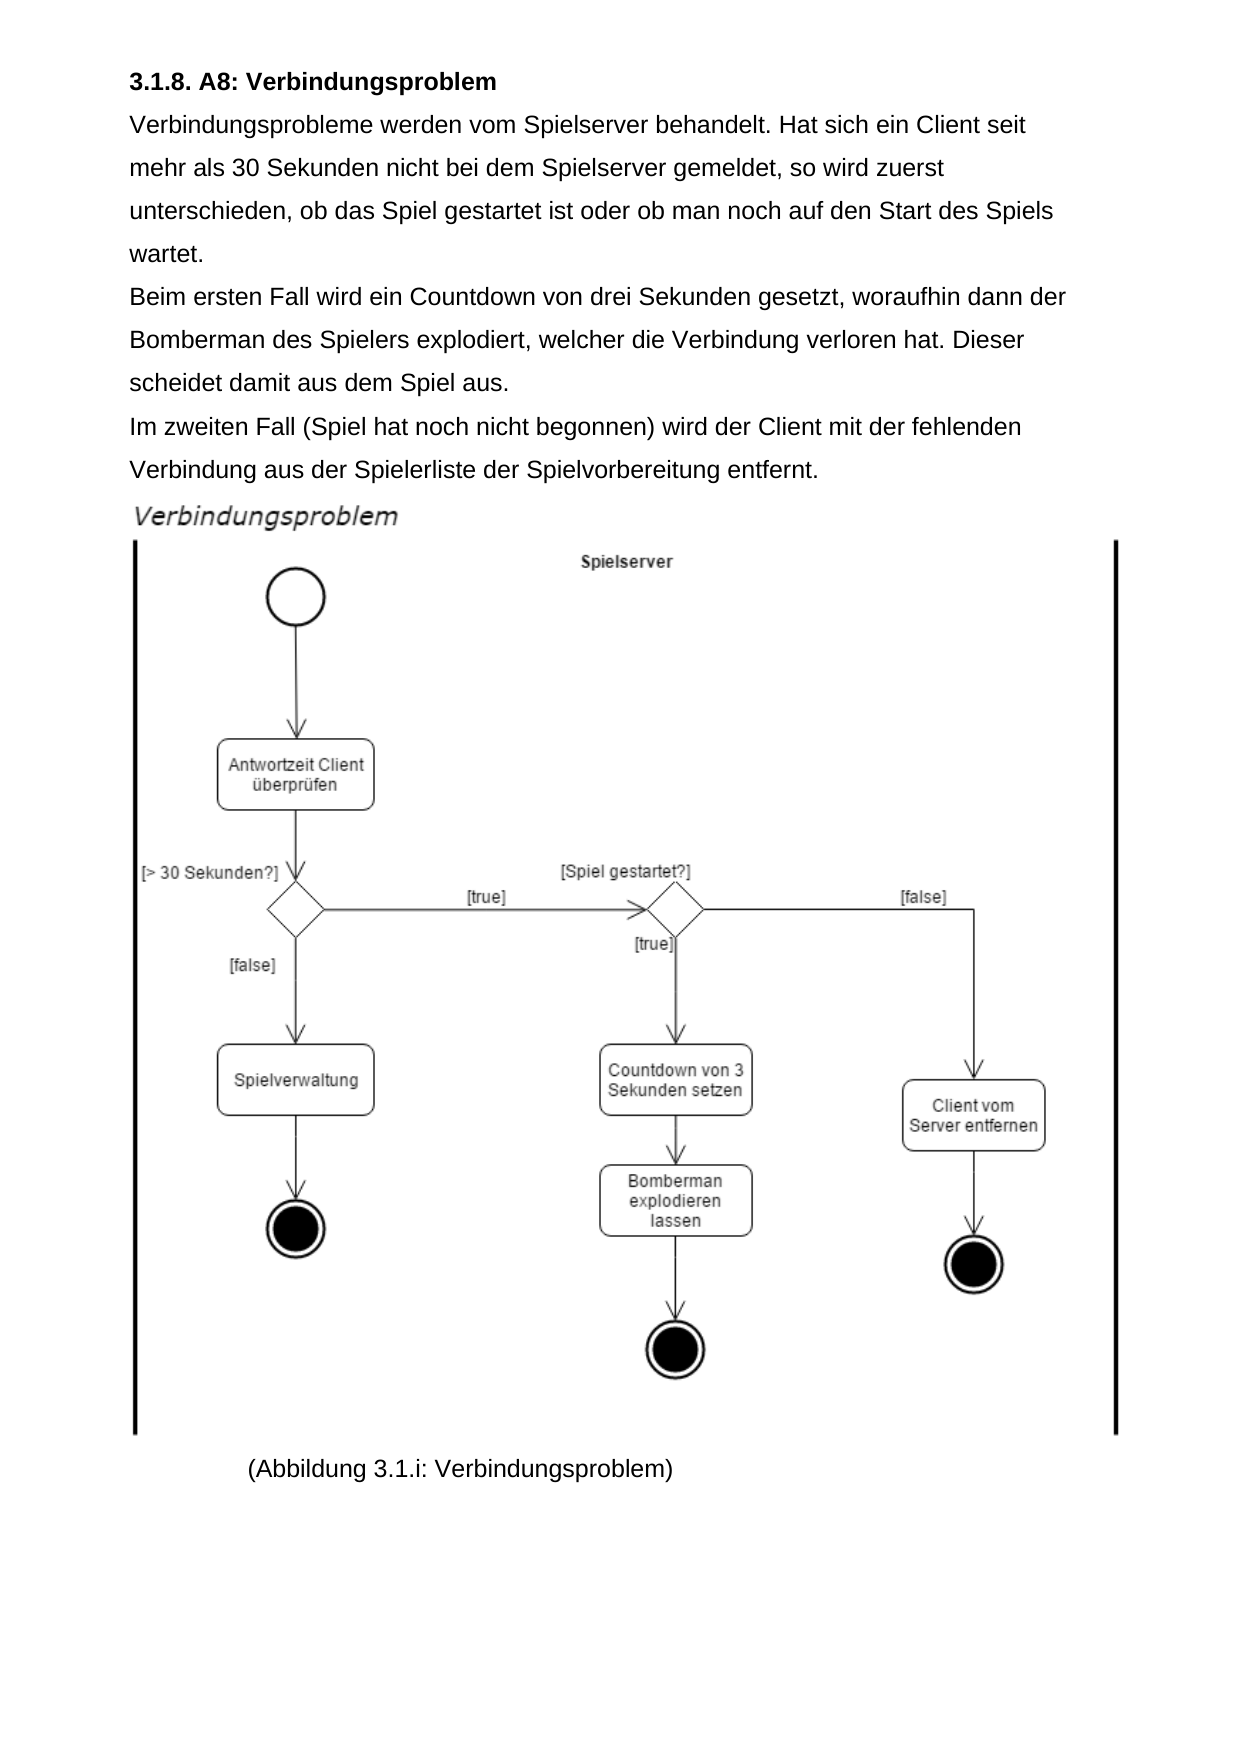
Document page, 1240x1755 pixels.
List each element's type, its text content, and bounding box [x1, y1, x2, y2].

text (Abbildung 3.1.i: Verbindungsproblem) [129, 1454, 1089, 1483]
text 3.1.8. A8: Verbindungsproblem [129, 66, 1089, 95]
text Verbindungsprobleme werden vom Spielserver behandelt. Hat sich ein Client seit mehr als 30 Sekunden nicht bei dem Spielserver gemeldet, so wird zuerst unterschieden, ob das Spiel gestartet ist oder ob man noch auf den Start des Spiels wartet. Beim ersten Fall wird ein Countdown von drei Sekunden gesetzt, woraufhin dann der Bomberman des Spielers explodiert, welcher die Verbindung verloren hat. Dieser scheidet damit aus dem Spiel aus. Im zweiten Fall (Spiel hat noch nicht begonnen) wird der Client mit der fehlenden Verbindung aus der Spielerliste der Spielvorbereitung entfernt. [129, 109, 1089, 483]
